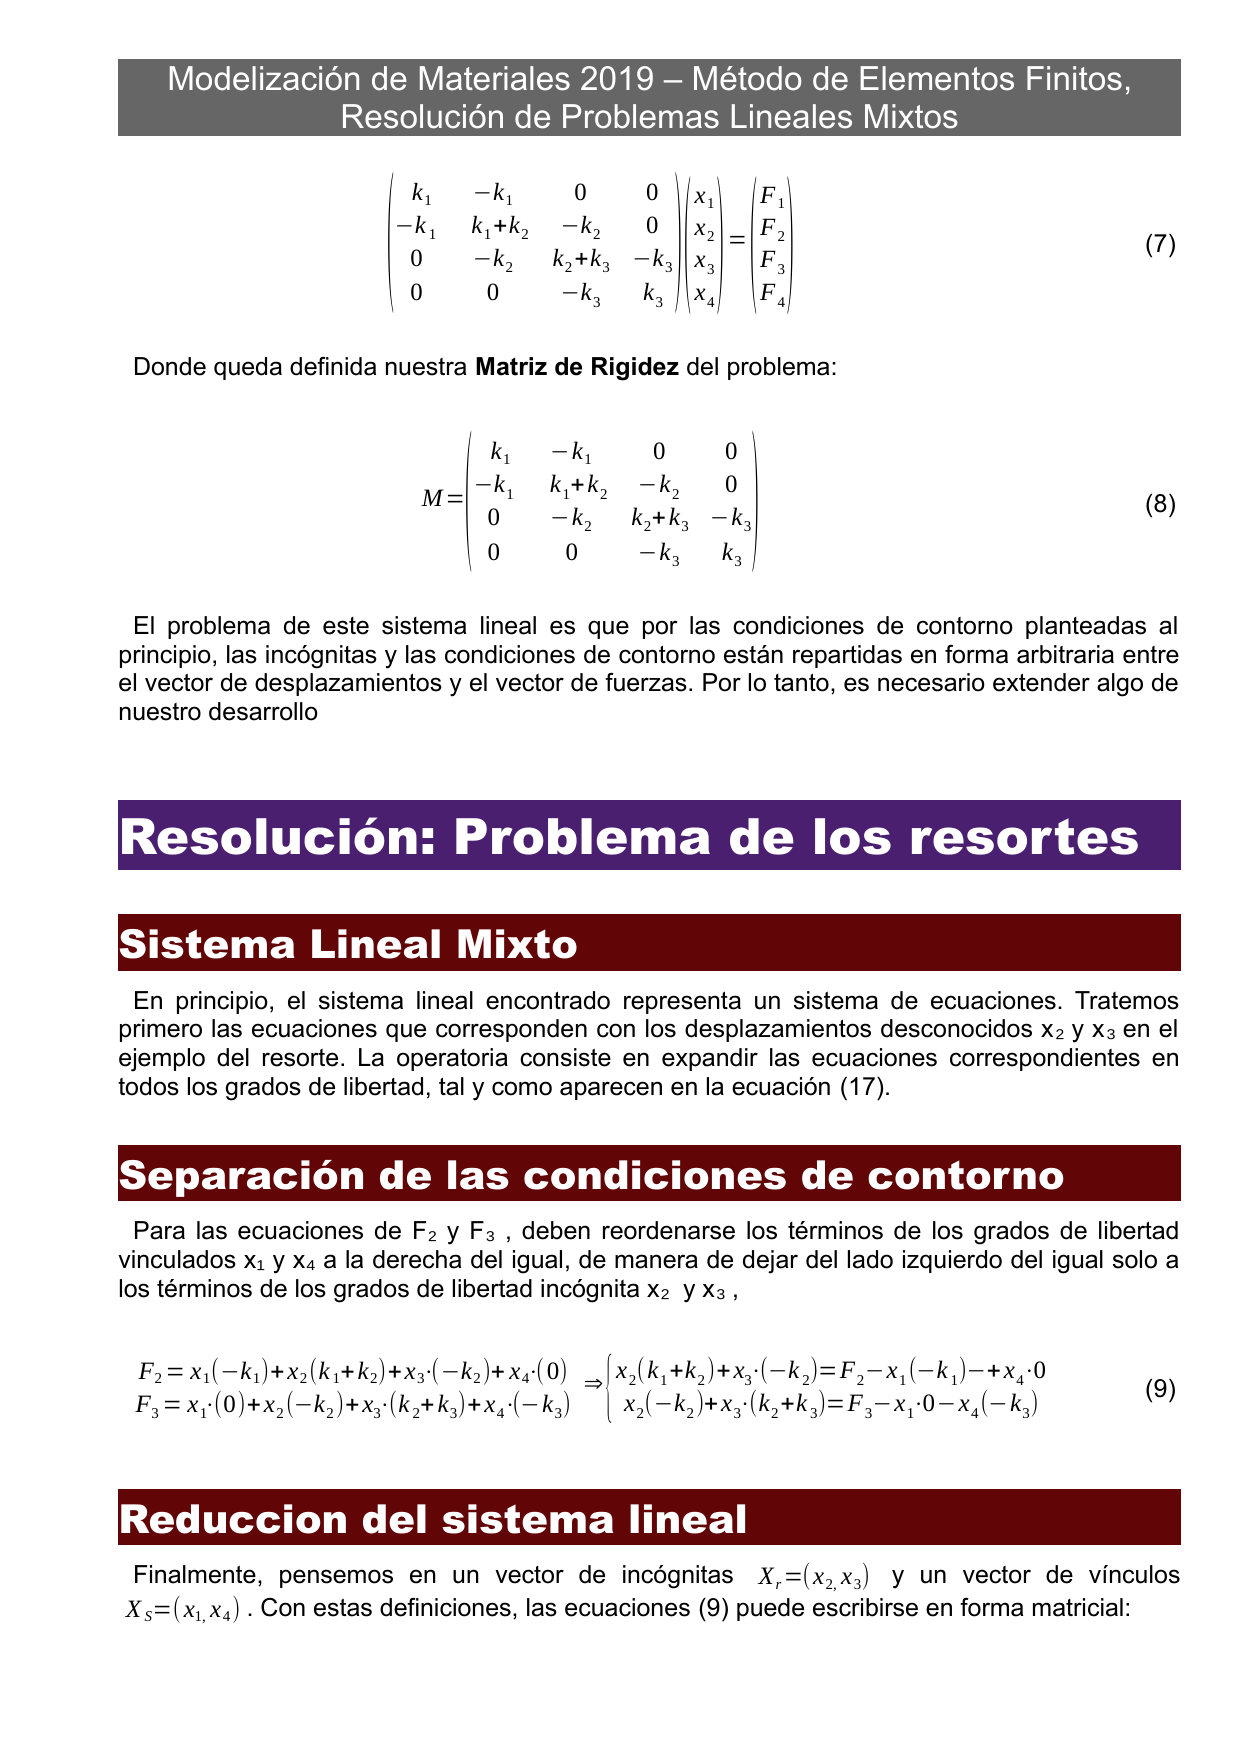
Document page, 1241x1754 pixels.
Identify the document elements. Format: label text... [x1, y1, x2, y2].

subtitle Resolución: Problema de los resortes [118, 800, 1181, 870]
table_header [118, 425, 1063, 581]
text Para las ecuaciones de F₂ y F₃ , deben reordenarse los términos de los grados de libertad vinculados x₁ y x₄ a la derecha del igual, de manera de dejar del lado izquierdo del igual solo a los términos de los grados de libertad incógnita x₂ y x₃ , [118, 1216, 1181, 1302]
subtitle Reduccion del sistema lineal [118, 1489, 1181, 1545]
subtitle Sistema Lineal Mixto [118, 914, 1181, 971]
text En principio, el sistema lineal encontrado representa un sistema de ecuaciones. Tratemos primero las ecuaciones que corresponden con los desplazamientos desconocidos x₂ y x₃ en el ejemplo del resorte. La operatoria consiste en expandir las ecuaciones correspondientes en todos los grados de libertad, tal y como aparecen en la ecuación (17). [118, 986, 1181, 1101]
text Donde queda definida nuestra Matriz de Rigidez del problema: [118, 352, 1181, 380]
table_header (8) [1063, 425, 1181, 581]
table_header (7) [1063, 165, 1181, 322]
table_header [118, 165, 1063, 322]
text Finalmente, pensemos en un vector de incógnitas y un vector de vínculos . Con estas definiciones, las ecuaciones (9) puede escribirse en forma matricial: [118, 1560, 1181, 1625]
text El problema de este sistema lineal es que por las condiciones de contorno planteadas al principio, las incógnitas y las condiciones de contorno están repartidas en forma arbitraria entre el vector de desplazamientos y el vector de fuerzas. Por lo tanto, es necesario extender algo de nuestro desarrollo [118, 611, 1181, 726]
table_header [118, 1347, 1063, 1430]
table_header (9) [1063, 1347, 1181, 1430]
subtitle Separación de las condiciones de contorno [118, 1145, 1181, 1201]
